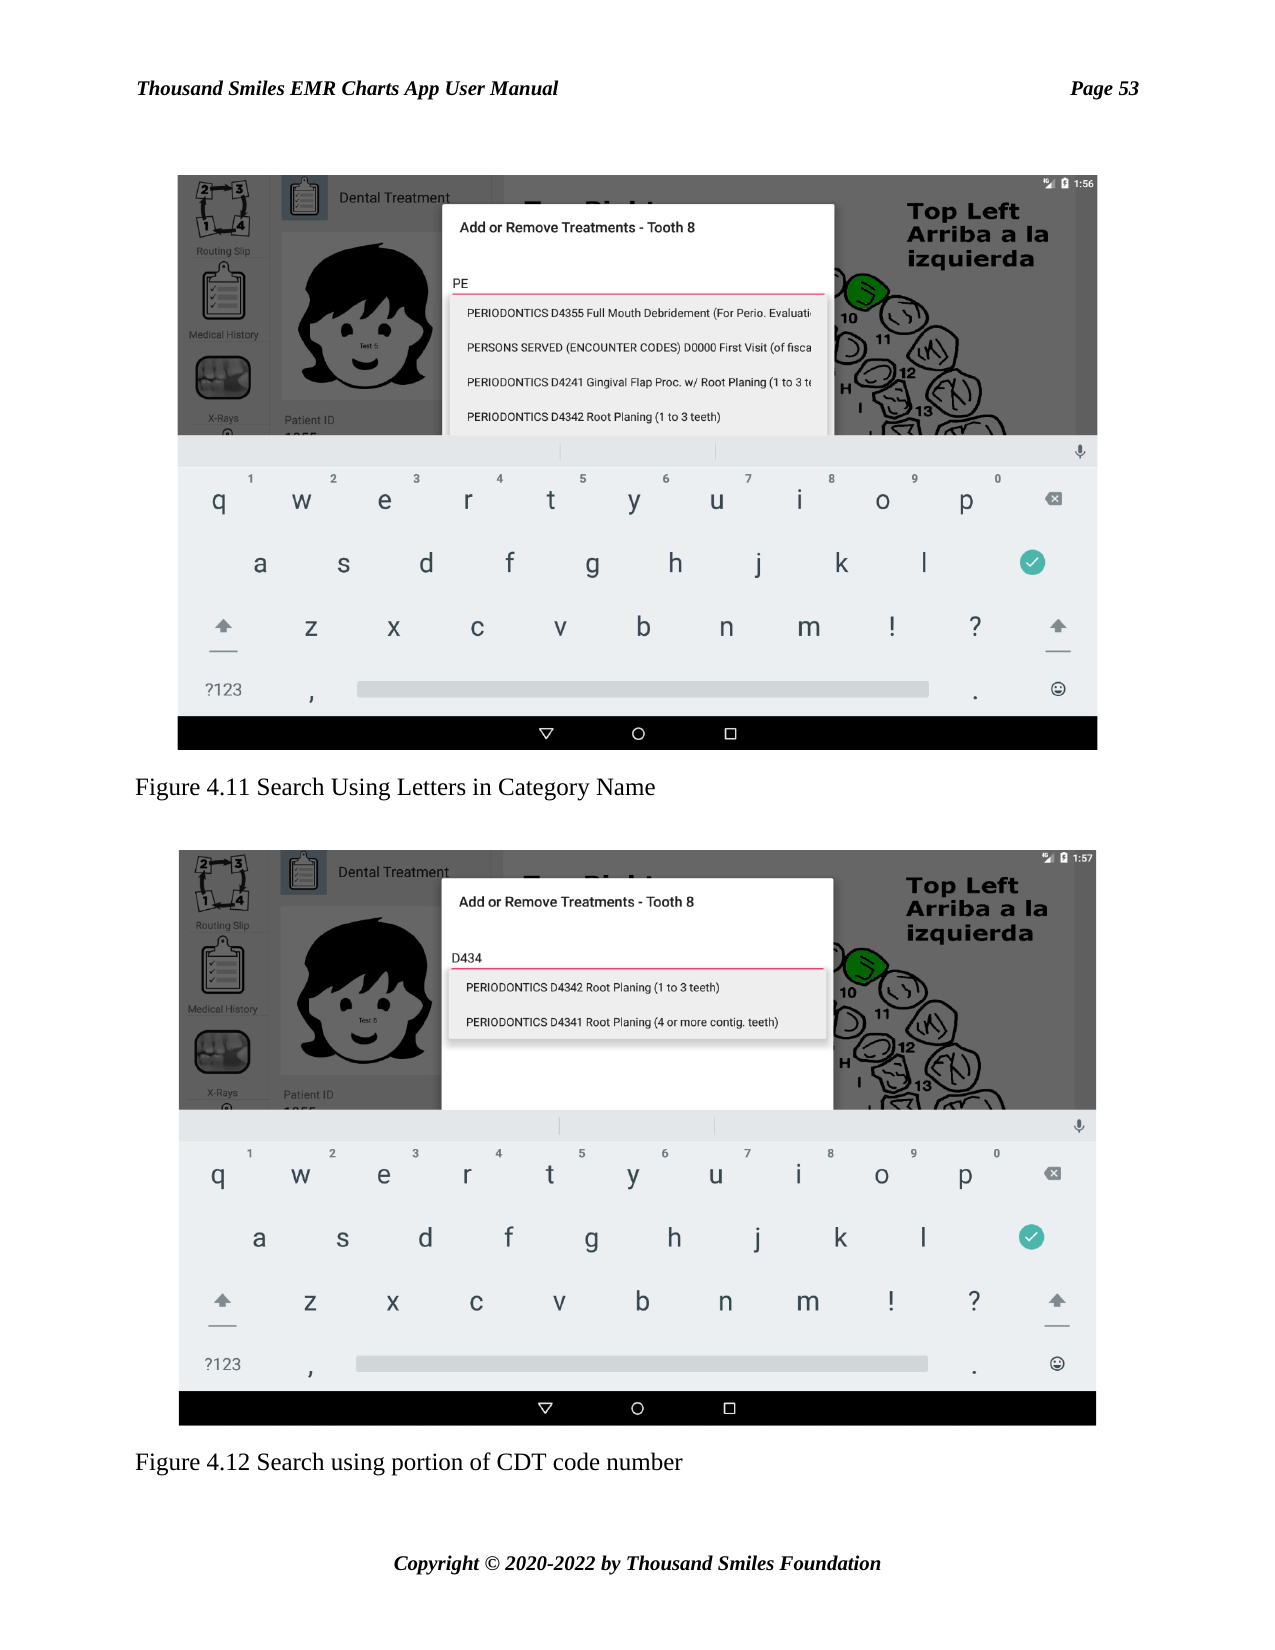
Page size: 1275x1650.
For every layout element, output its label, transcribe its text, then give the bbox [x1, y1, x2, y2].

text Figure 4.11 Search Using Letters in Category Name [135, 775, 1140, 800]
picture [177, 175, 1098, 750]
text Figure 4.12 Search using portion of CDT code number [135, 1450, 1140, 1475]
picture [178, 850, 1097, 1426]
